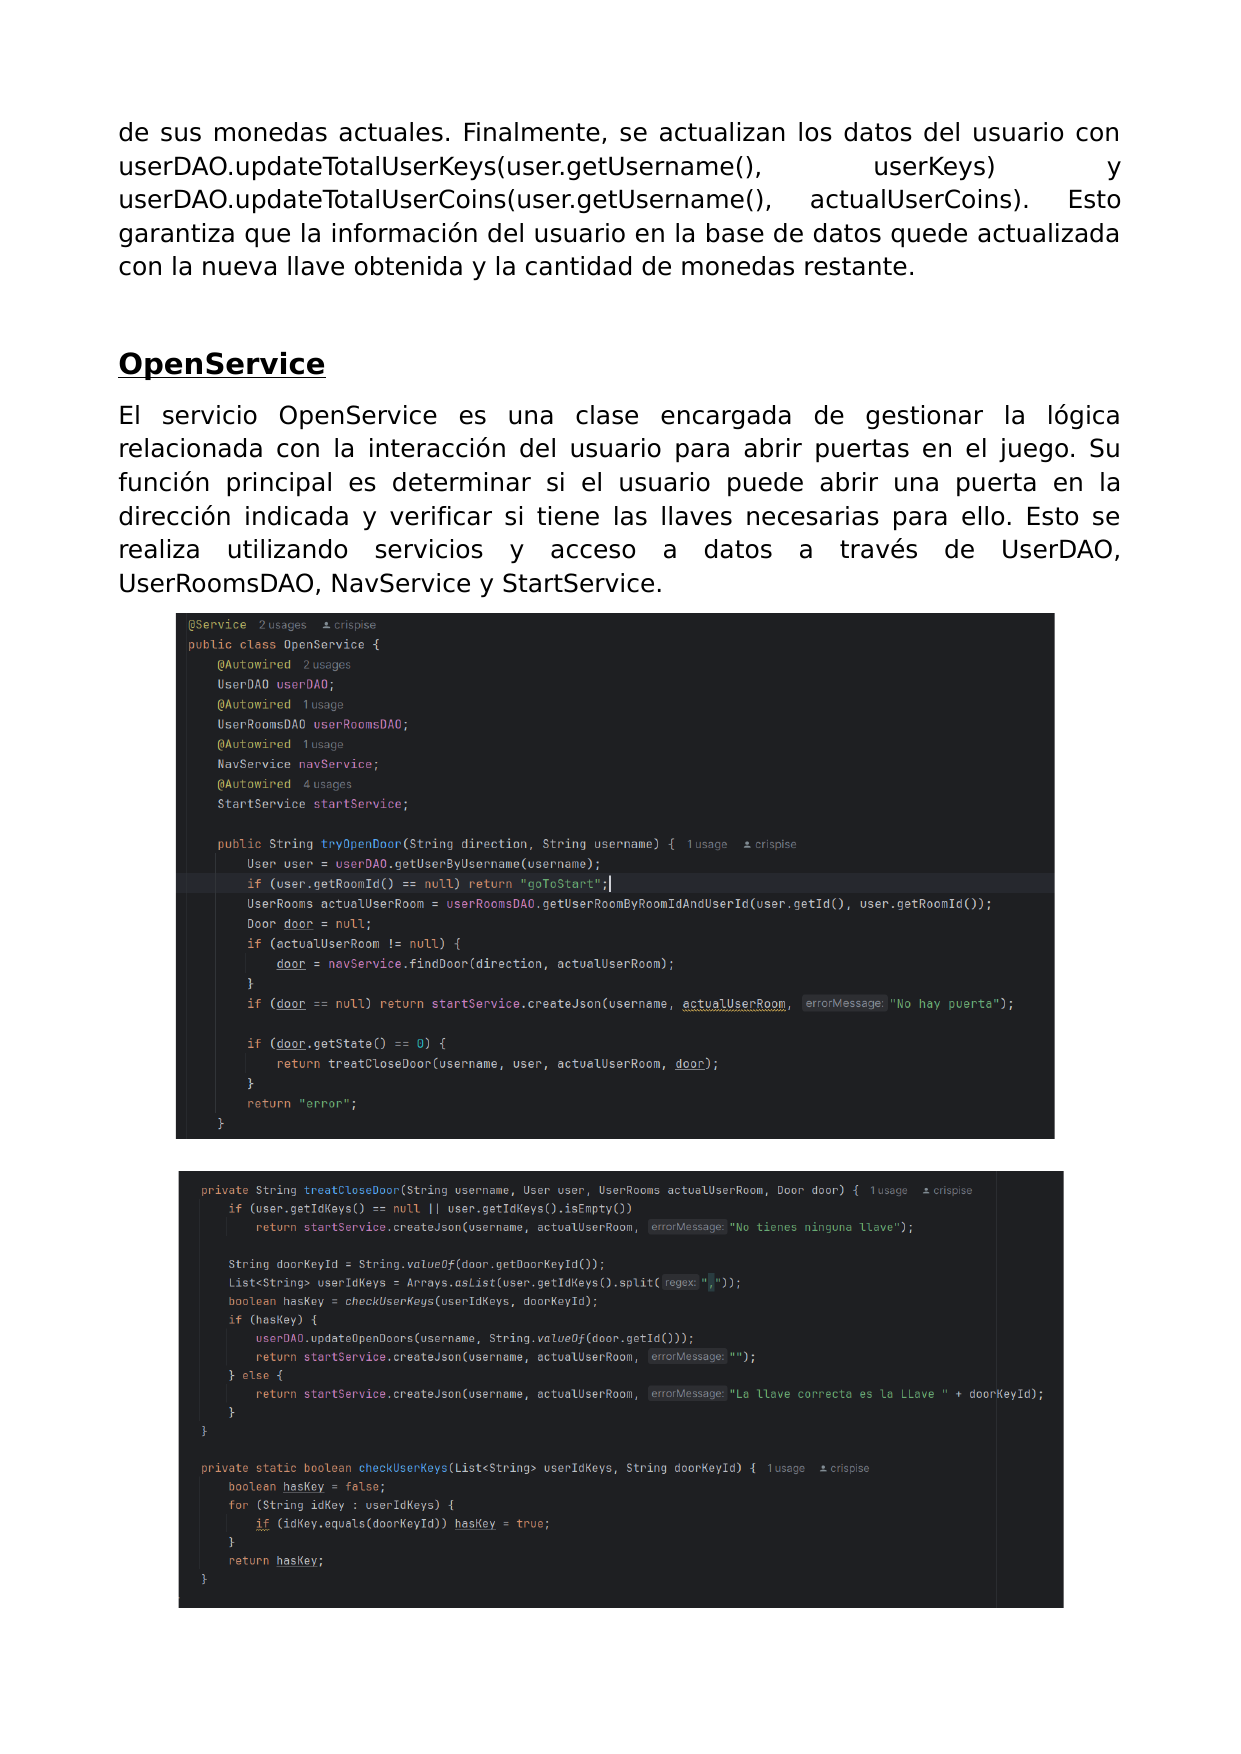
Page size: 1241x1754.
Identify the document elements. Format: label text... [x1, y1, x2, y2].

picture [175, 613, 1055, 1139]
text OpenService [118, 348, 1122, 382]
picture [178, 1171, 1064, 1608]
text de sus monedas actuales. Finalmente, se actualizan los datos del usuario con userDAO.updateTotalUserKeys(user.getUsername(), userKeys) y userDAO.updateTotalUserCoins(user.getUsername(), actualUserCoins). Esto garantiza que la información del usuario en la base de datos quede actualizada con la nueva llave obtenida y la cantidad de monedas restante. [118, 118, 1122, 281]
text El servicio OpenService es una clase encargada de gestionar la lógica relacionada con la interacción del usuario para abrir puertas en el juego. Su función principal es determinar si el usuario puede abrir una puerta en la dirección indicada y verificar si tiene las llaves necesarias para ello. Esto se realiza utilizando servicios y acceso a datos a través de UserDAO, UserRoomsDAO, NavService y StartService. [118, 401, 1122, 598]
